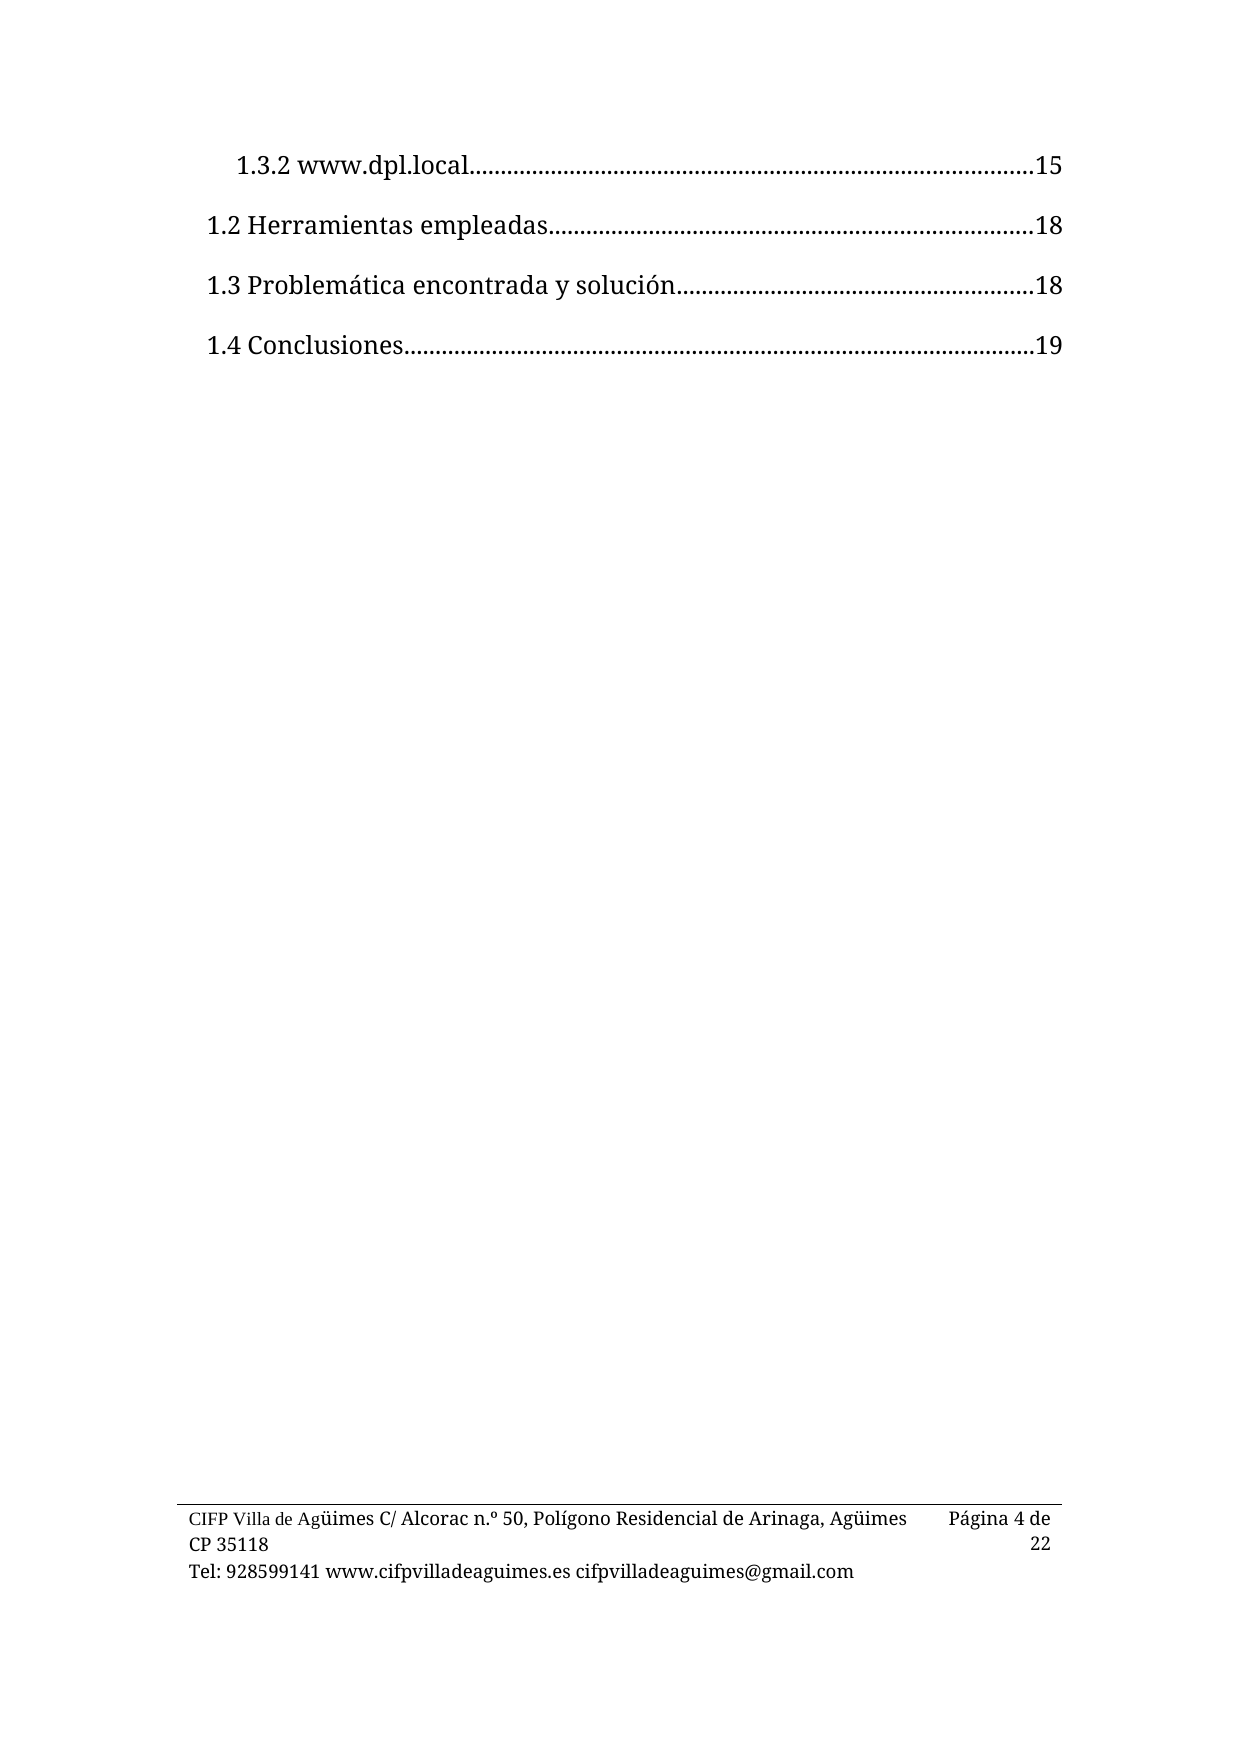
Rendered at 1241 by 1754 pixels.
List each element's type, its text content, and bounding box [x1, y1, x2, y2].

text 1.3.2 www.dpl.local 15 [236, 148, 1063, 182]
text 1.3 Problemática encontrada y solución 18 [207, 268, 1063, 302]
text 1.2 Herramientas empleadas 18 [207, 208, 1063, 242]
text 1.4 Conclusiones 19 [207, 328, 1063, 362]
